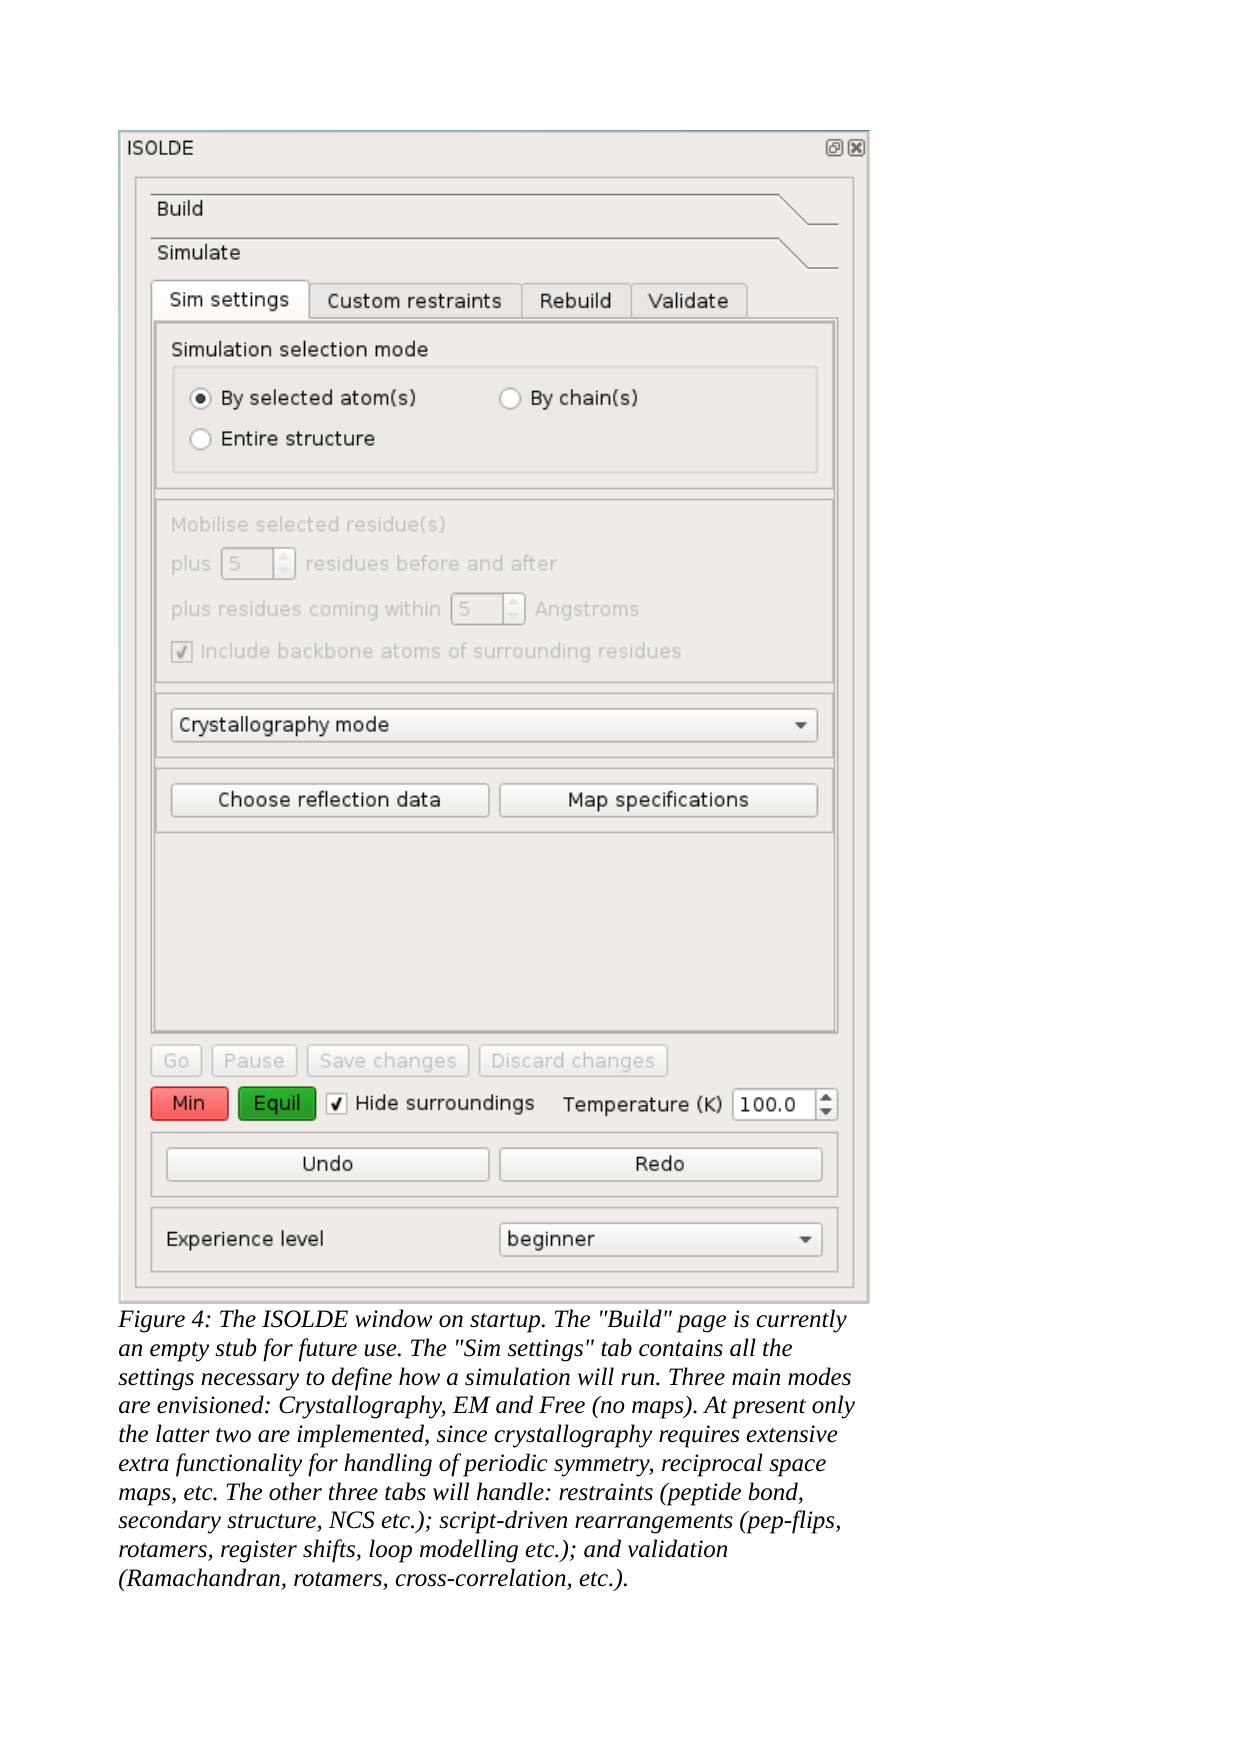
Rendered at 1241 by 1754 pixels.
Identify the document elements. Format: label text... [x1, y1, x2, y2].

picture [118, 130, 870, 1304]
text Figure 4: The ISOLDE window on startup. The "Build" page is currently an empty stub for future use. The "Sim settings" tab contains all the settings necessary to define how a simulation will run. Three main modes are envisioned: Crystallography, EM and Free (no maps). At present only the latter two are implemented, since crystallography requires extensive extra functionality for handling of periodic symmetry, reciprocal space maps, etc. The other three tabs will handle: restraints (peptide bond, secondary structure, NCS etc.); script-driven rearrangements (pep-flips, rotamers, register shifts, loop modelling etc.); and validation (Ramachandran, rotamers, cross-correlation, etc.). [118, 1304, 870, 1592]
